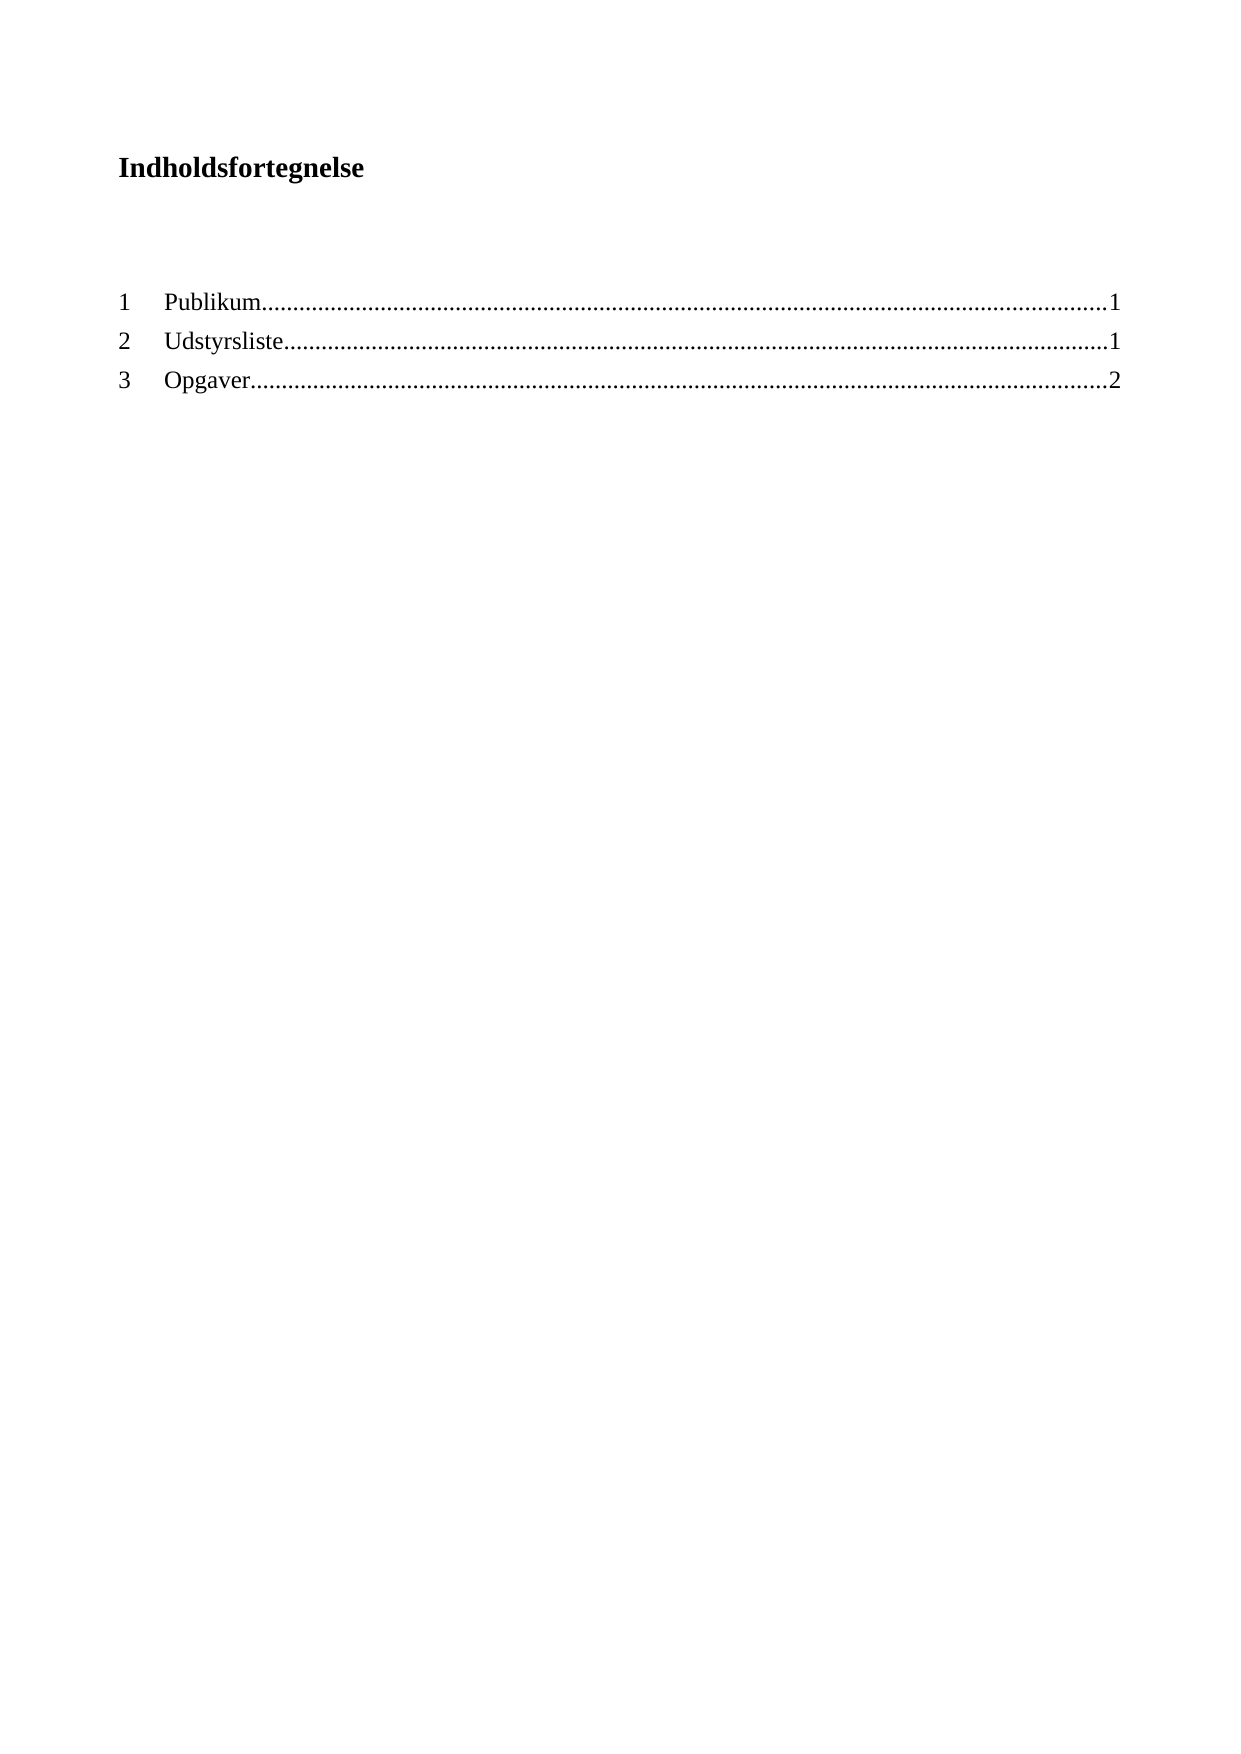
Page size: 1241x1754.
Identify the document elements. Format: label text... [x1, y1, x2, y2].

text 3 Opgaver 2 [118, 365, 1122, 394]
text 2 Udstyrsliste 1 [118, 326, 1122, 355]
text Indholdsfortegnelse [118, 150, 1122, 183]
text 1 Publikum 1 [118, 287, 1122, 316]
